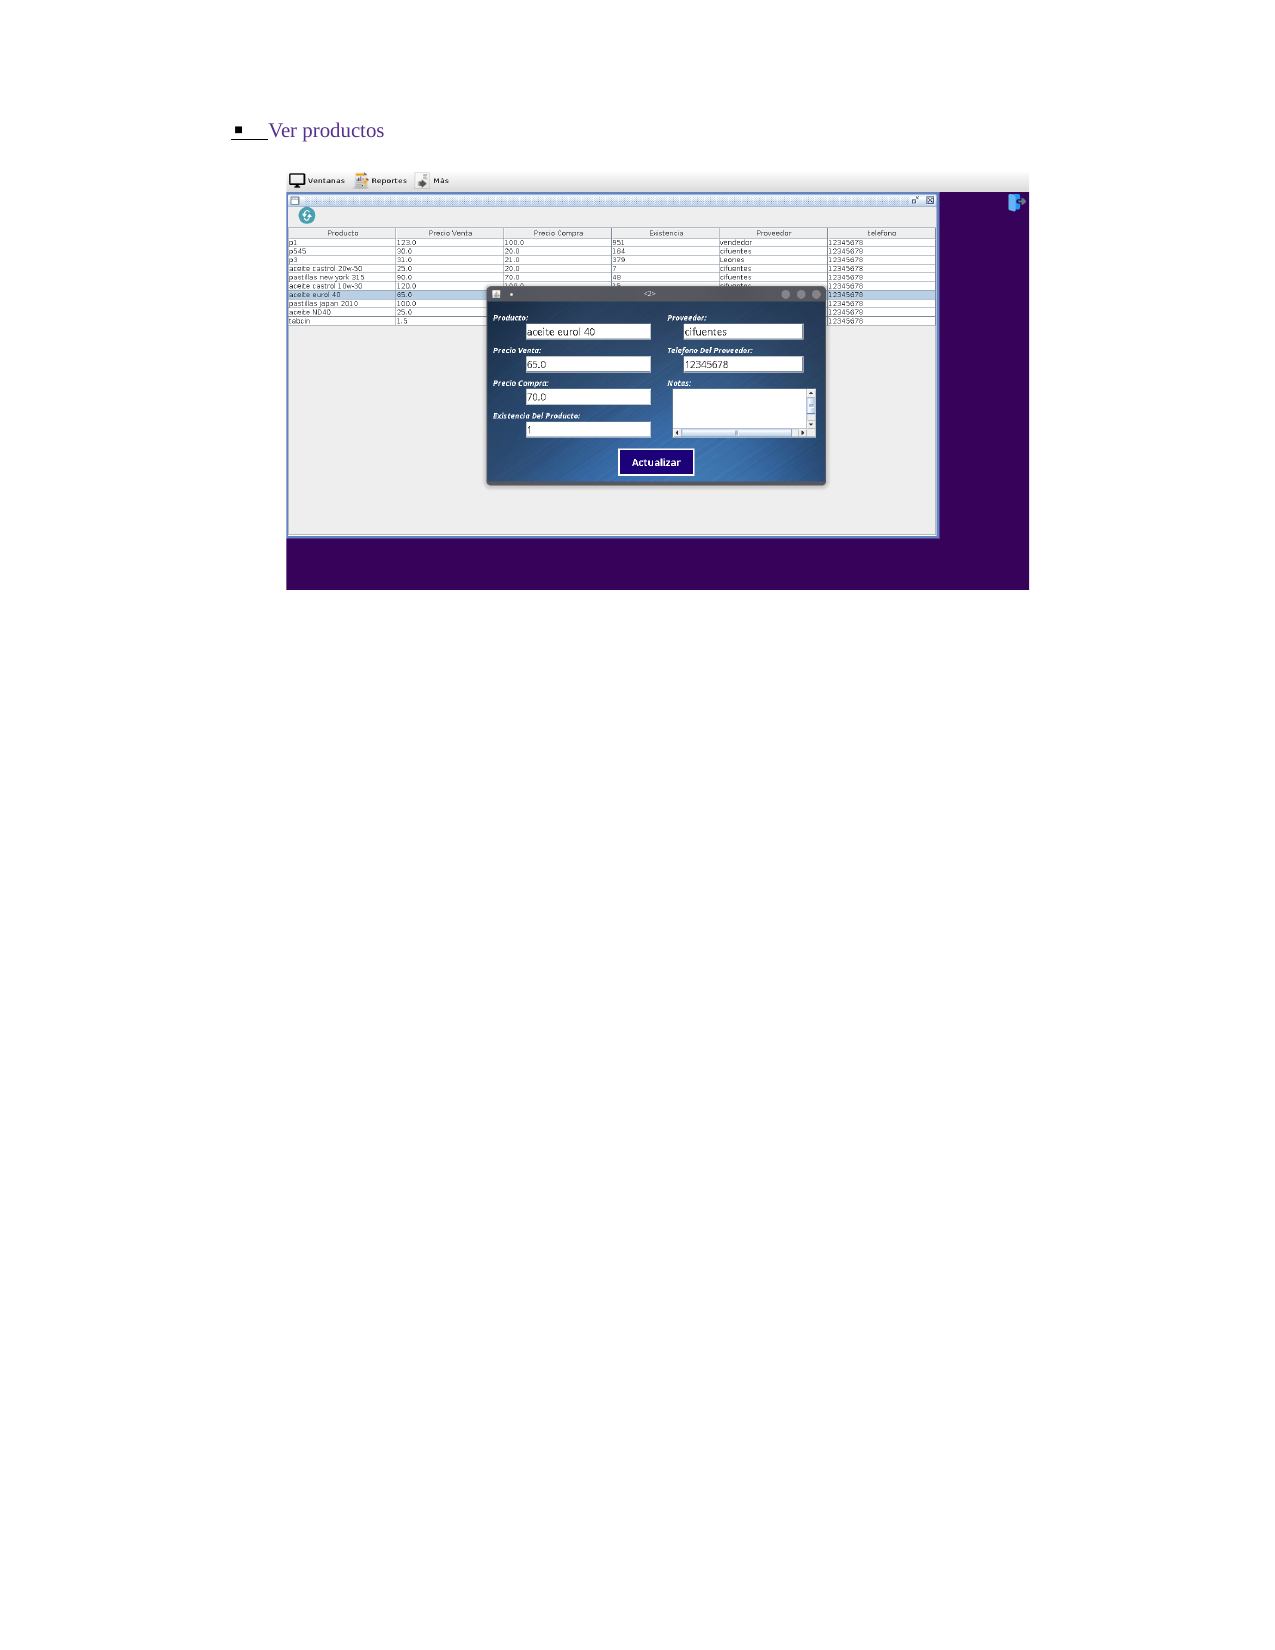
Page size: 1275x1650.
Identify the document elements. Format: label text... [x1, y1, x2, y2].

picture [286, 171, 1030, 590]
list Ver productos [231, 118, 1157, 142]
